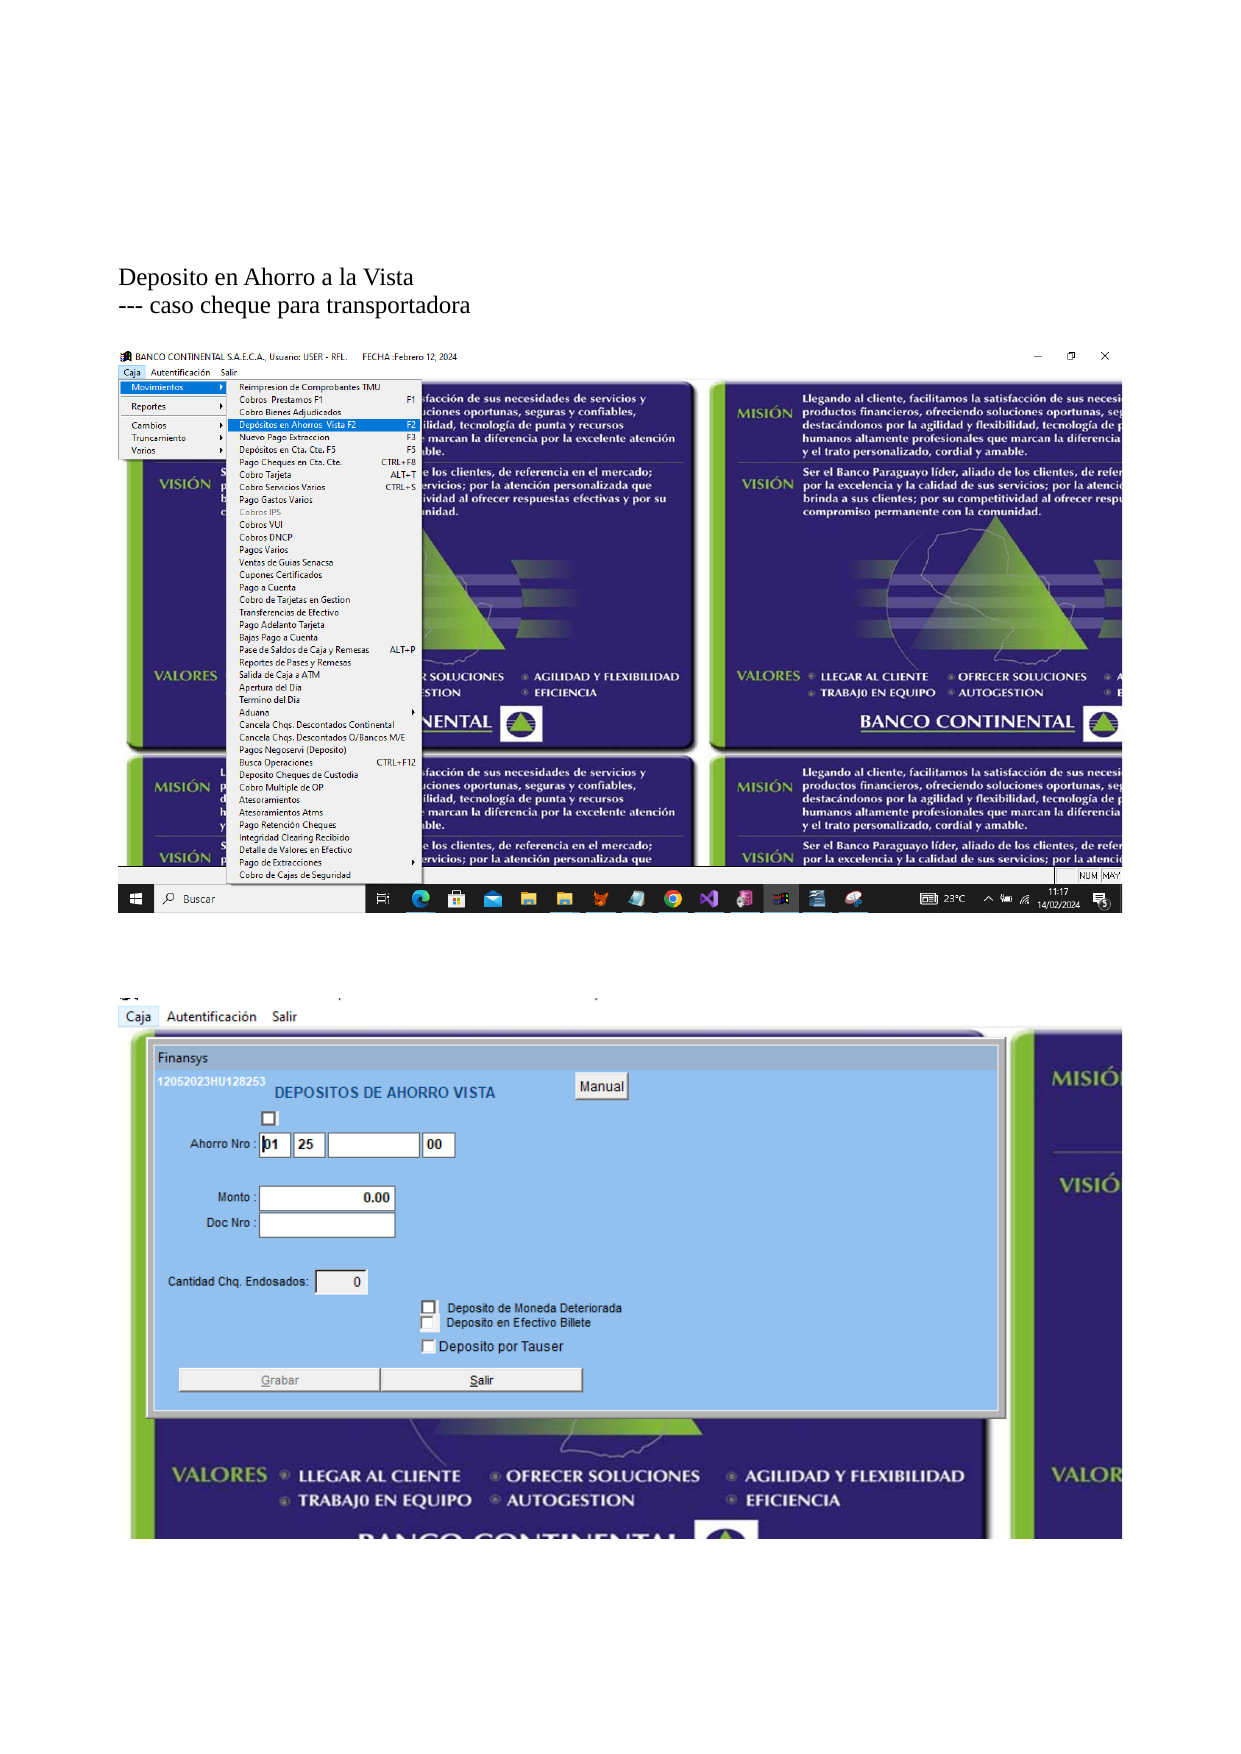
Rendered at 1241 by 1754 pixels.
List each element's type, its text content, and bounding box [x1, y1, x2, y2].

picture [118, 998, 1123, 1539]
text --- caso cheque para transportadora [118, 291, 1122, 319]
picture [118, 348, 1123, 913]
text Deposito en Ahorro a la Vista [118, 262, 1122, 291]
